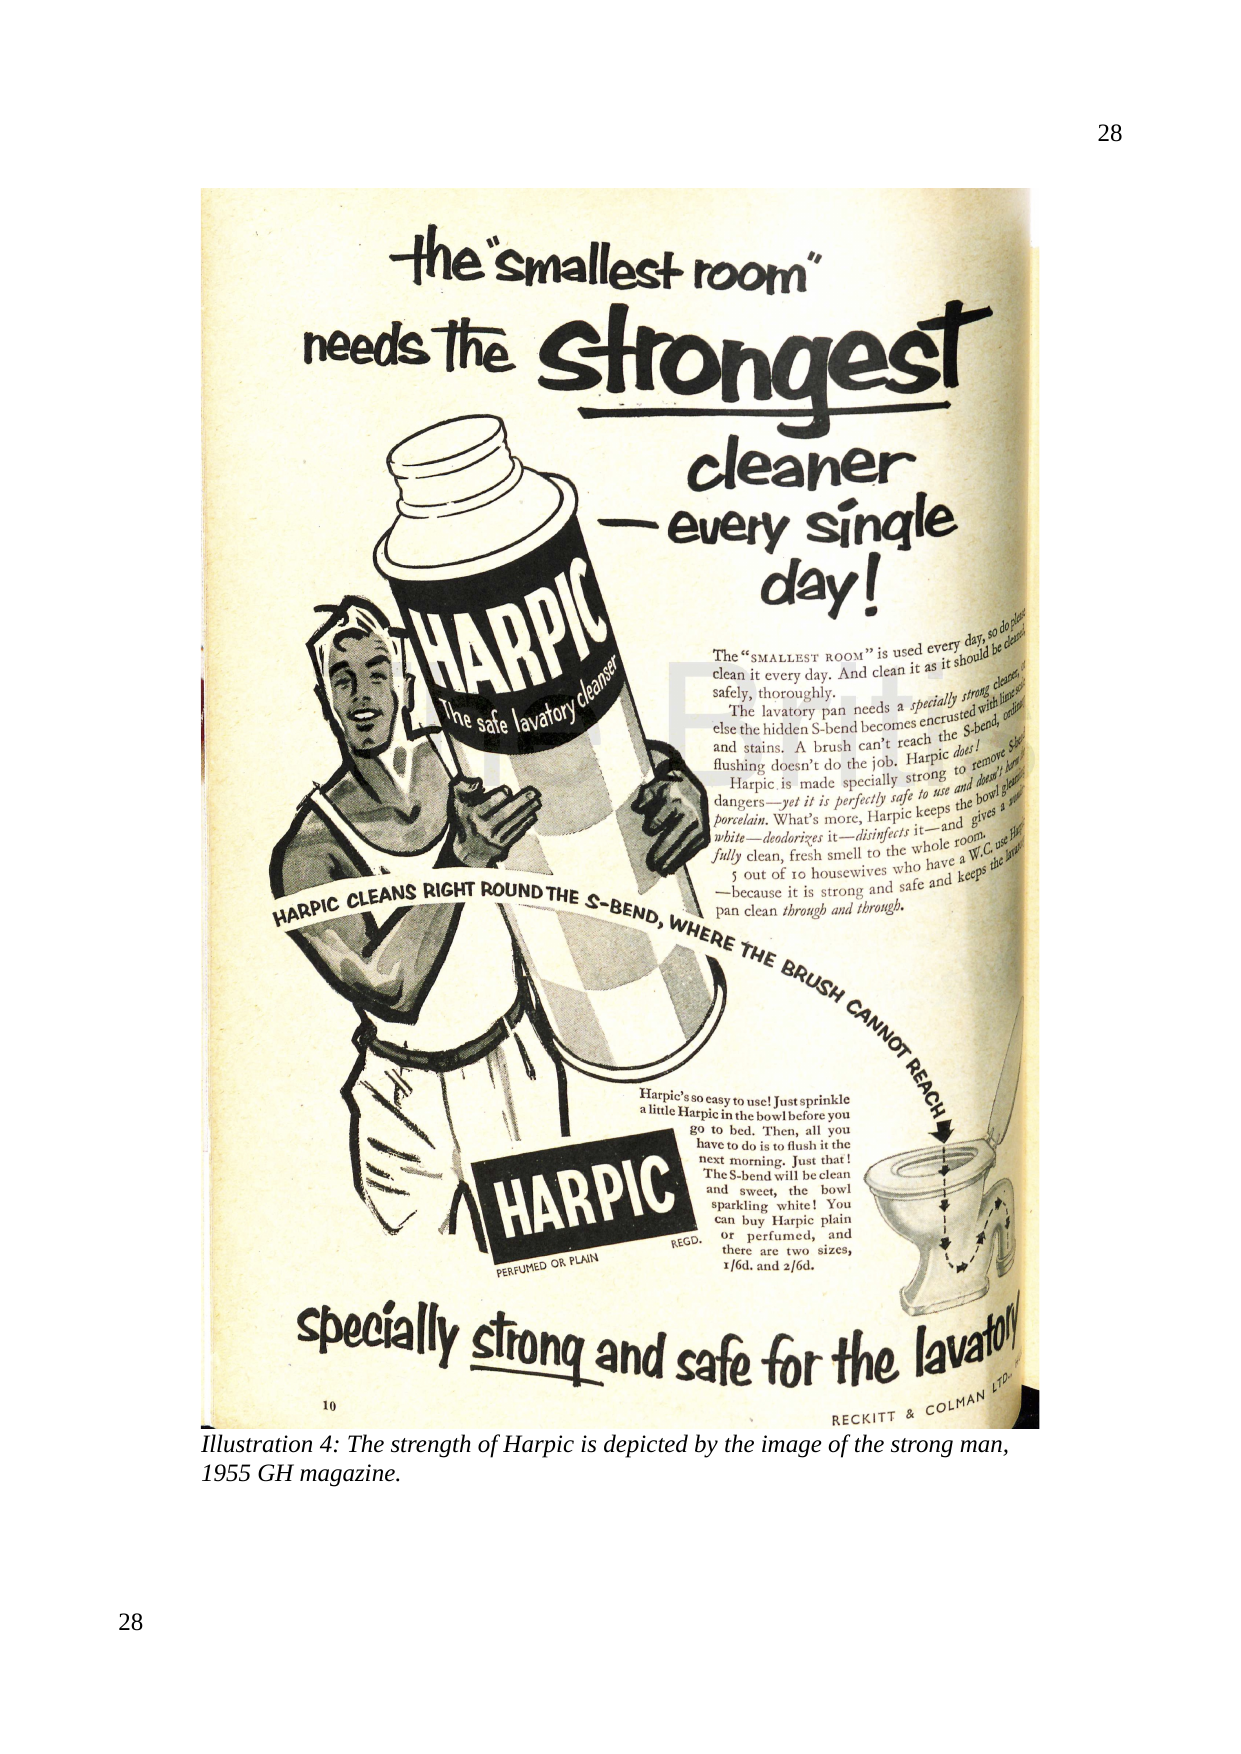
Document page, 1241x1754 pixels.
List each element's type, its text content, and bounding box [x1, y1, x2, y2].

text Illustration 4: The strength of Harpic is depicted by the image of the strong man, 1955 GH magazine. [201, 1429, 1039, 1487]
picture [200, 188, 1040, 1429]
